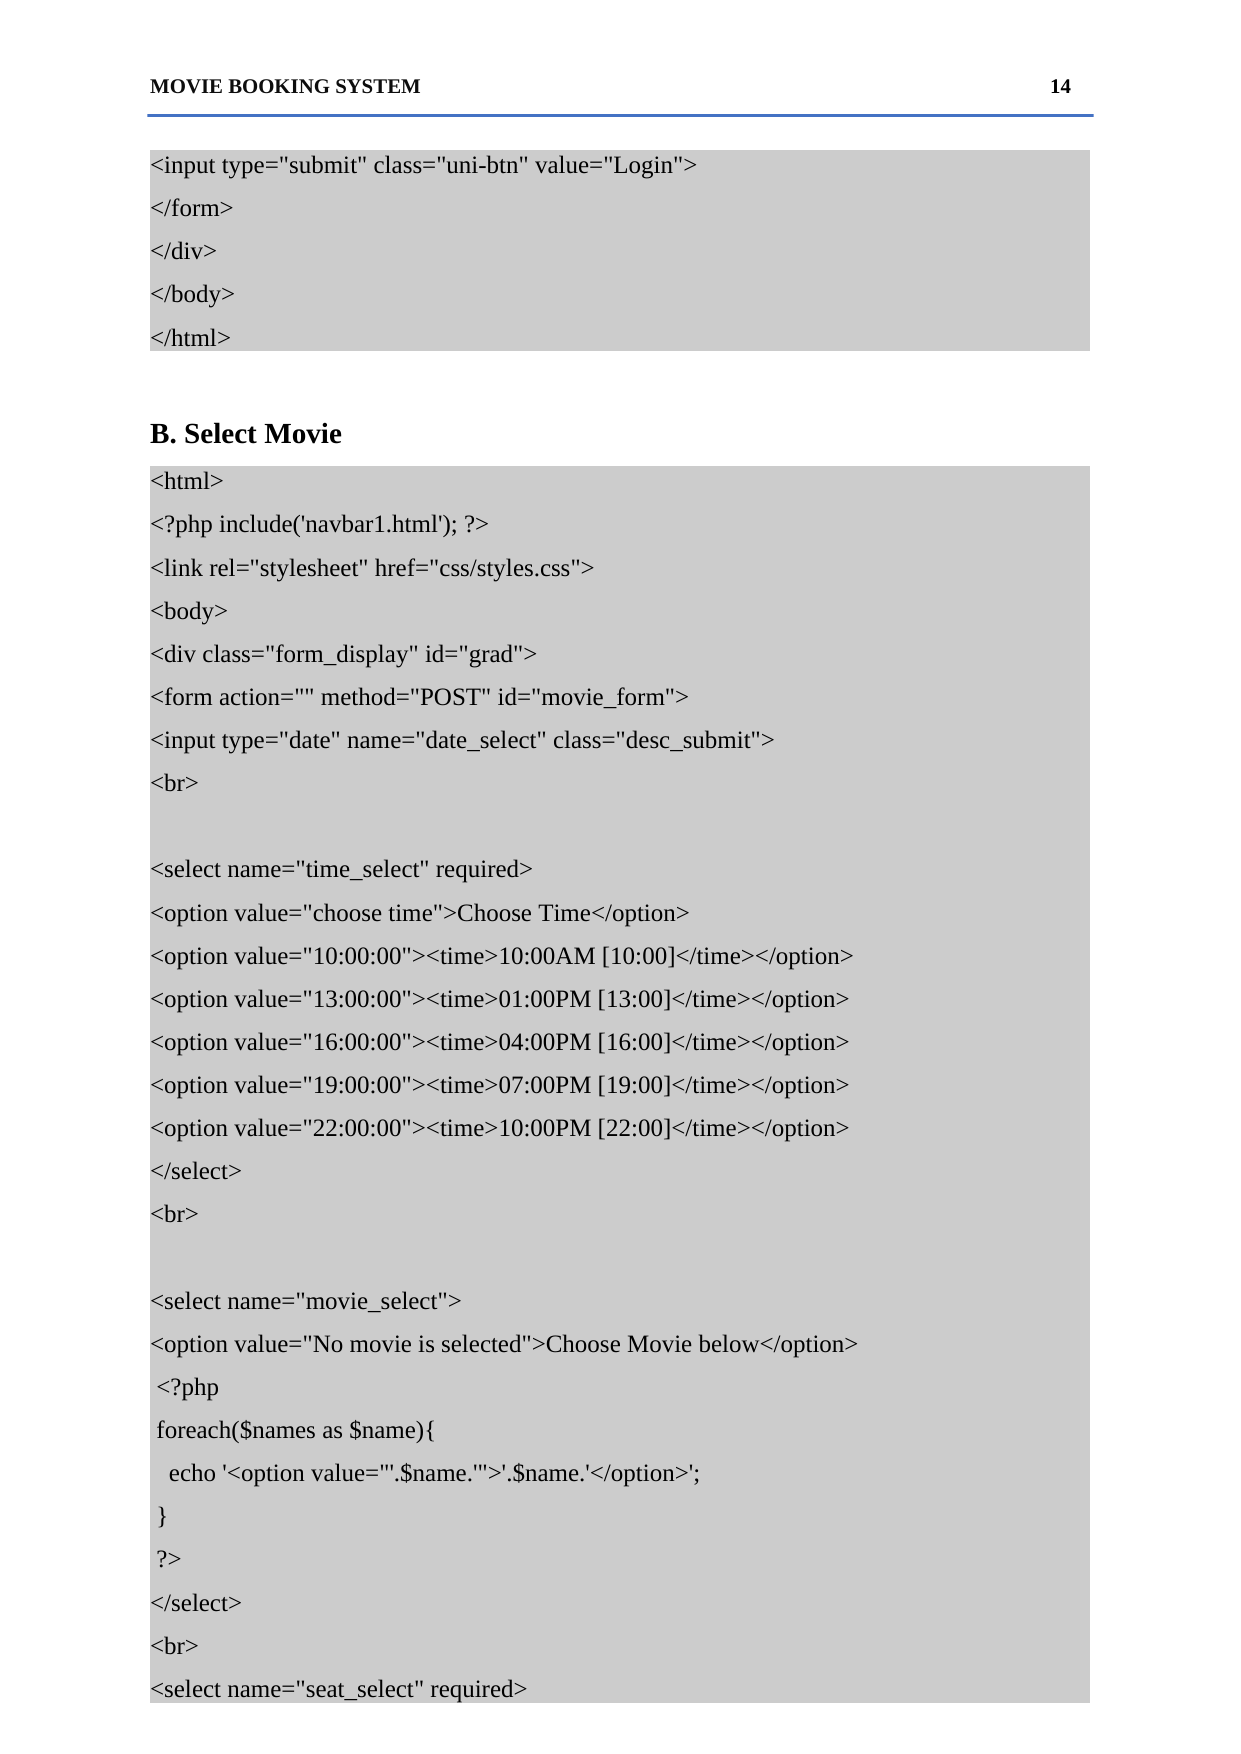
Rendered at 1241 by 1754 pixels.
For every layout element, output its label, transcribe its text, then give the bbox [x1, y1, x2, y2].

text </select> [150, 1588, 1090, 1616]
text B. Select Movie [150, 416, 1090, 449]
text ?> [150, 1544, 1090, 1573]
text <body> [150, 596, 1090, 624]
text <option value="No movie is selected">Choose Movie below</option> [150, 1329, 1090, 1358]
text <option value="choose time">Choose Time</option> [150, 898, 1090, 926]
text <option value="10:00:00"><time>10:00AM [10:00]</time></option> [150, 941, 1090, 969]
text </body> [150, 279, 1090, 308]
text <select name="movie_select"> [150, 1286, 1090, 1314]
text </html> [150, 323, 1090, 351]
text </div> [150, 236, 1090, 265]
text <option value="19:00:00"><time>07:00PM [19:00]</time></option> [150, 1070, 1090, 1099]
text <select name="time_select" required> [150, 854, 1090, 883]
text <input type="date" name="date_select" class="desc_submit"> [150, 725, 1090, 754]
text <option value="16:00:00"><time>04:00PM [16:00]</time></option> [150, 1027, 1090, 1056]
text <form action="" method="POST" id="movie_form"> [150, 682, 1090, 711]
text </select> [150, 1156, 1090, 1185]
text <div class="form_display" id="grad"> [150, 639, 1090, 668]
text <br> [150, 768, 1090, 797]
text <input type="submit" class="uni-btn" value="Login"> [150, 150, 1090, 179]
text <select name="seat_select" required> [150, 1674, 1090, 1703]
text <br> [150, 1631, 1090, 1659]
text <?php [150, 1372, 1090, 1401]
text <?php include('navbar1.html'); ?> [150, 509, 1090, 538]
text <option value="13:00:00"><time>01:00PM [13:00]</time></option> [150, 984, 1090, 1013]
text foreach($names as $name){ [150, 1415, 1090, 1444]
text <option value="22:00:00"><time>10:00PM [22:00]</time></option> [150, 1113, 1090, 1142]
text echo '<option value="'.$name.'">'.$name.'</option>'; [150, 1458, 1090, 1487]
text </form> [150, 193, 1090, 222]
text <link rel="stylesheet" href="css/styles.css"> [150, 553, 1090, 581]
text } [150, 1501, 1090, 1530]
text <br> [150, 1199, 1090, 1228]
text <html> [150, 466, 1090, 495]
